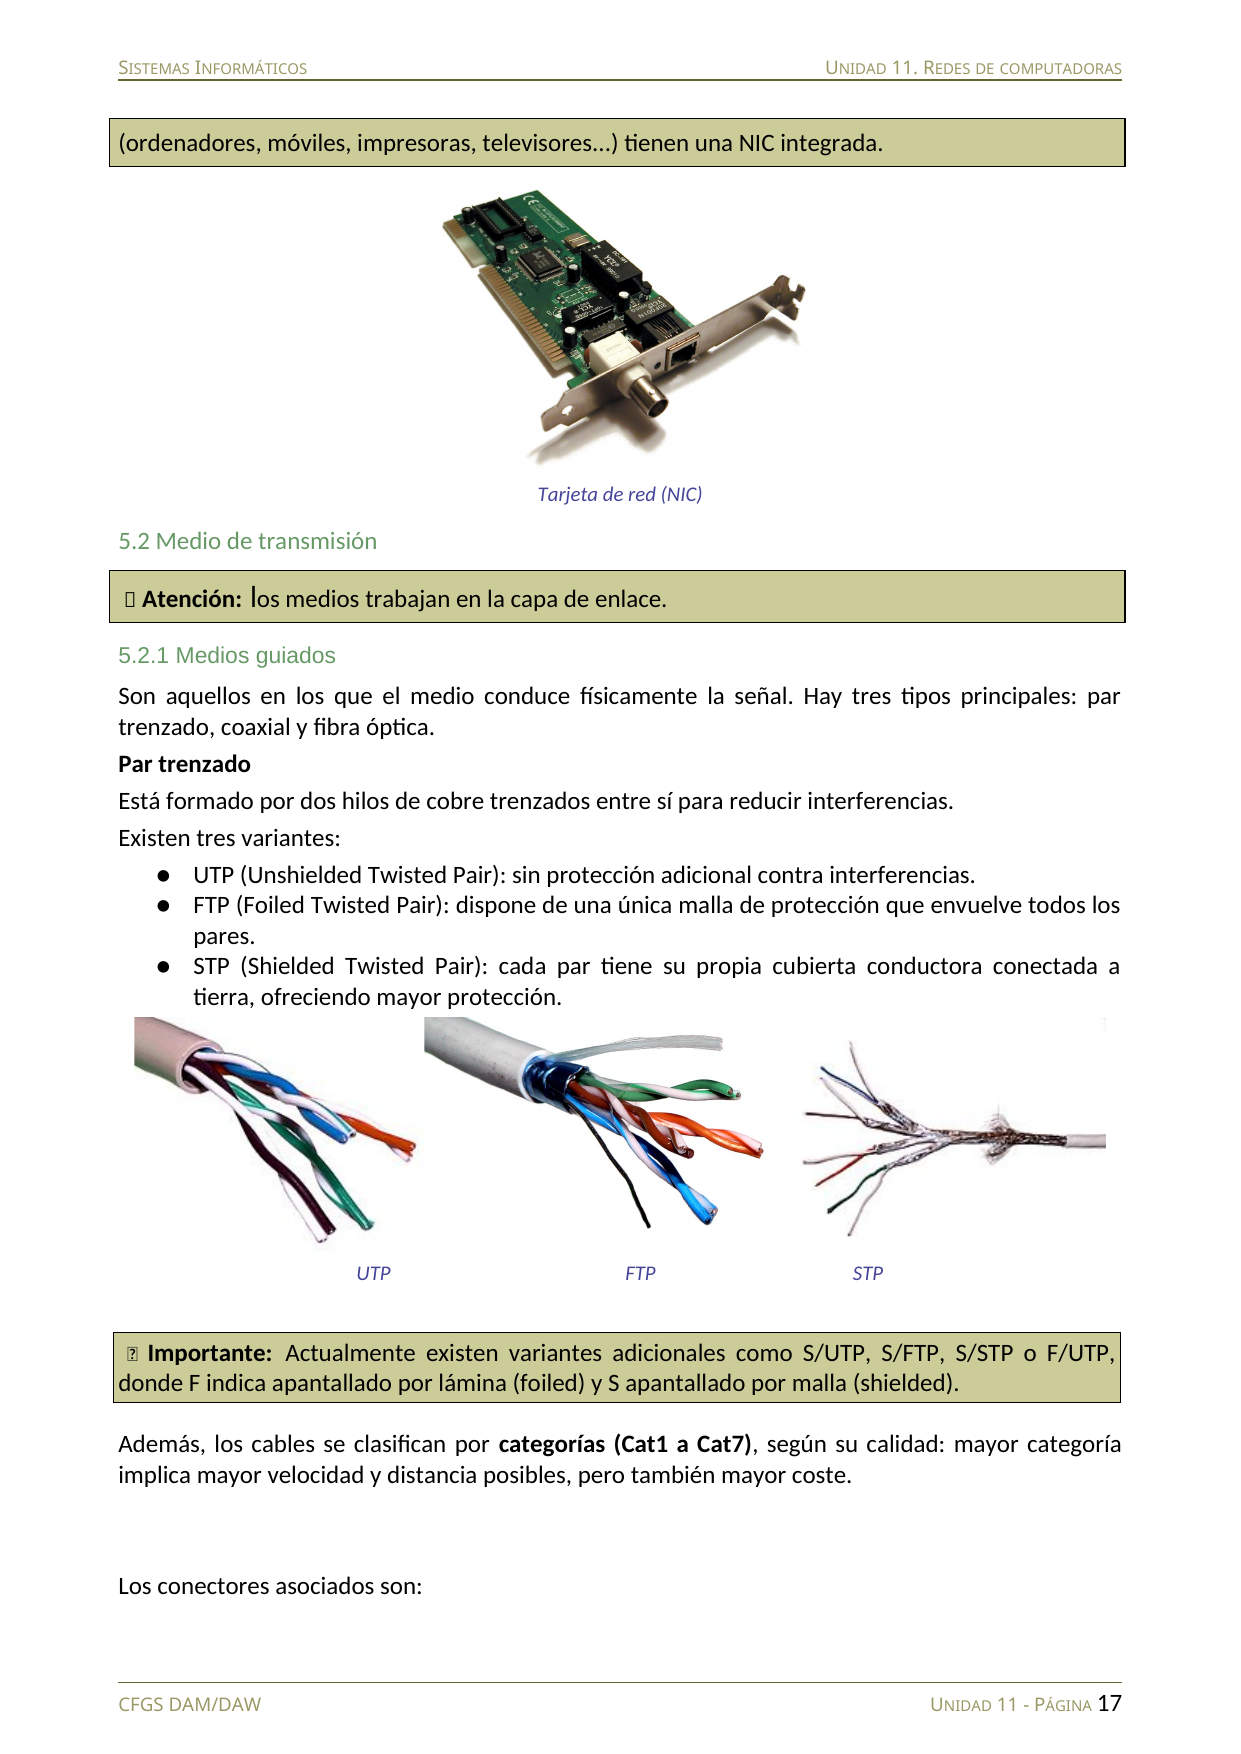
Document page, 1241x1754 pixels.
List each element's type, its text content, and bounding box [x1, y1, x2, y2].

text Los conectores asociados son: [118, 1570, 1122, 1600]
text ❕ Atención: los medios trabajan en la capa de enlace. [110, 571, 1124, 622]
list STP (Shielded Twisted Pair): cada par tiene su propia cubierta conductora conectada a tierra, ofreciendo mayor protección. [156, 950, 1122, 1011]
list UTP (Unshielded Twisted Pair): sin protección adicional contra interferencias. [156, 859, 1122, 889]
text Son aquellos en los que el medio conduce físicamente la señal. Hay tres tipos principales: par trenzado, coaxial y fibra óptica. [118, 680, 1122, 741]
picture [420, 179, 820, 475]
text UTP FTP STP [118, 1261, 1122, 1286]
text Existen tres variantes: [118, 822, 1122, 852]
picture [134, 1017, 1106, 1255]
text Además, los cables se clasifican por categorías (Cat1 a Cat7), según su calidad: mayor categoría implica mayor velocidad y distancia posibles, pero también mayor coste. [118, 1428, 1122, 1489]
text Par trenzado [118, 748, 1122, 778]
text (ordenadores, móviles, impresoras, televisores...) tienen una NIC integrada. [110, 119, 1124, 166]
subtitle 5.2.1 Medios guiados [118, 642, 1122, 668]
text Tarjeta de red (NIC) [118, 481, 1122, 506]
list FTP (Foiled Twisted Pair): dispone de una única malla de protección que envuelve todos los pares. [156, 889, 1122, 950]
text 📖 Importante: Actualmente existen variantes adicionales como S/UTP, S/FTP, S/STP o F/UTP, donde F indica apantallado por lámina (foiled) y S apantallado por malla (shielded). [114, 1333, 1120, 1402]
text Está formado por dos hilos de cobre trenzados entre sí para reducir interferencias. [118, 785, 1122, 815]
subtitle 5.2 Medio de transmisión [118, 525, 1122, 556]
